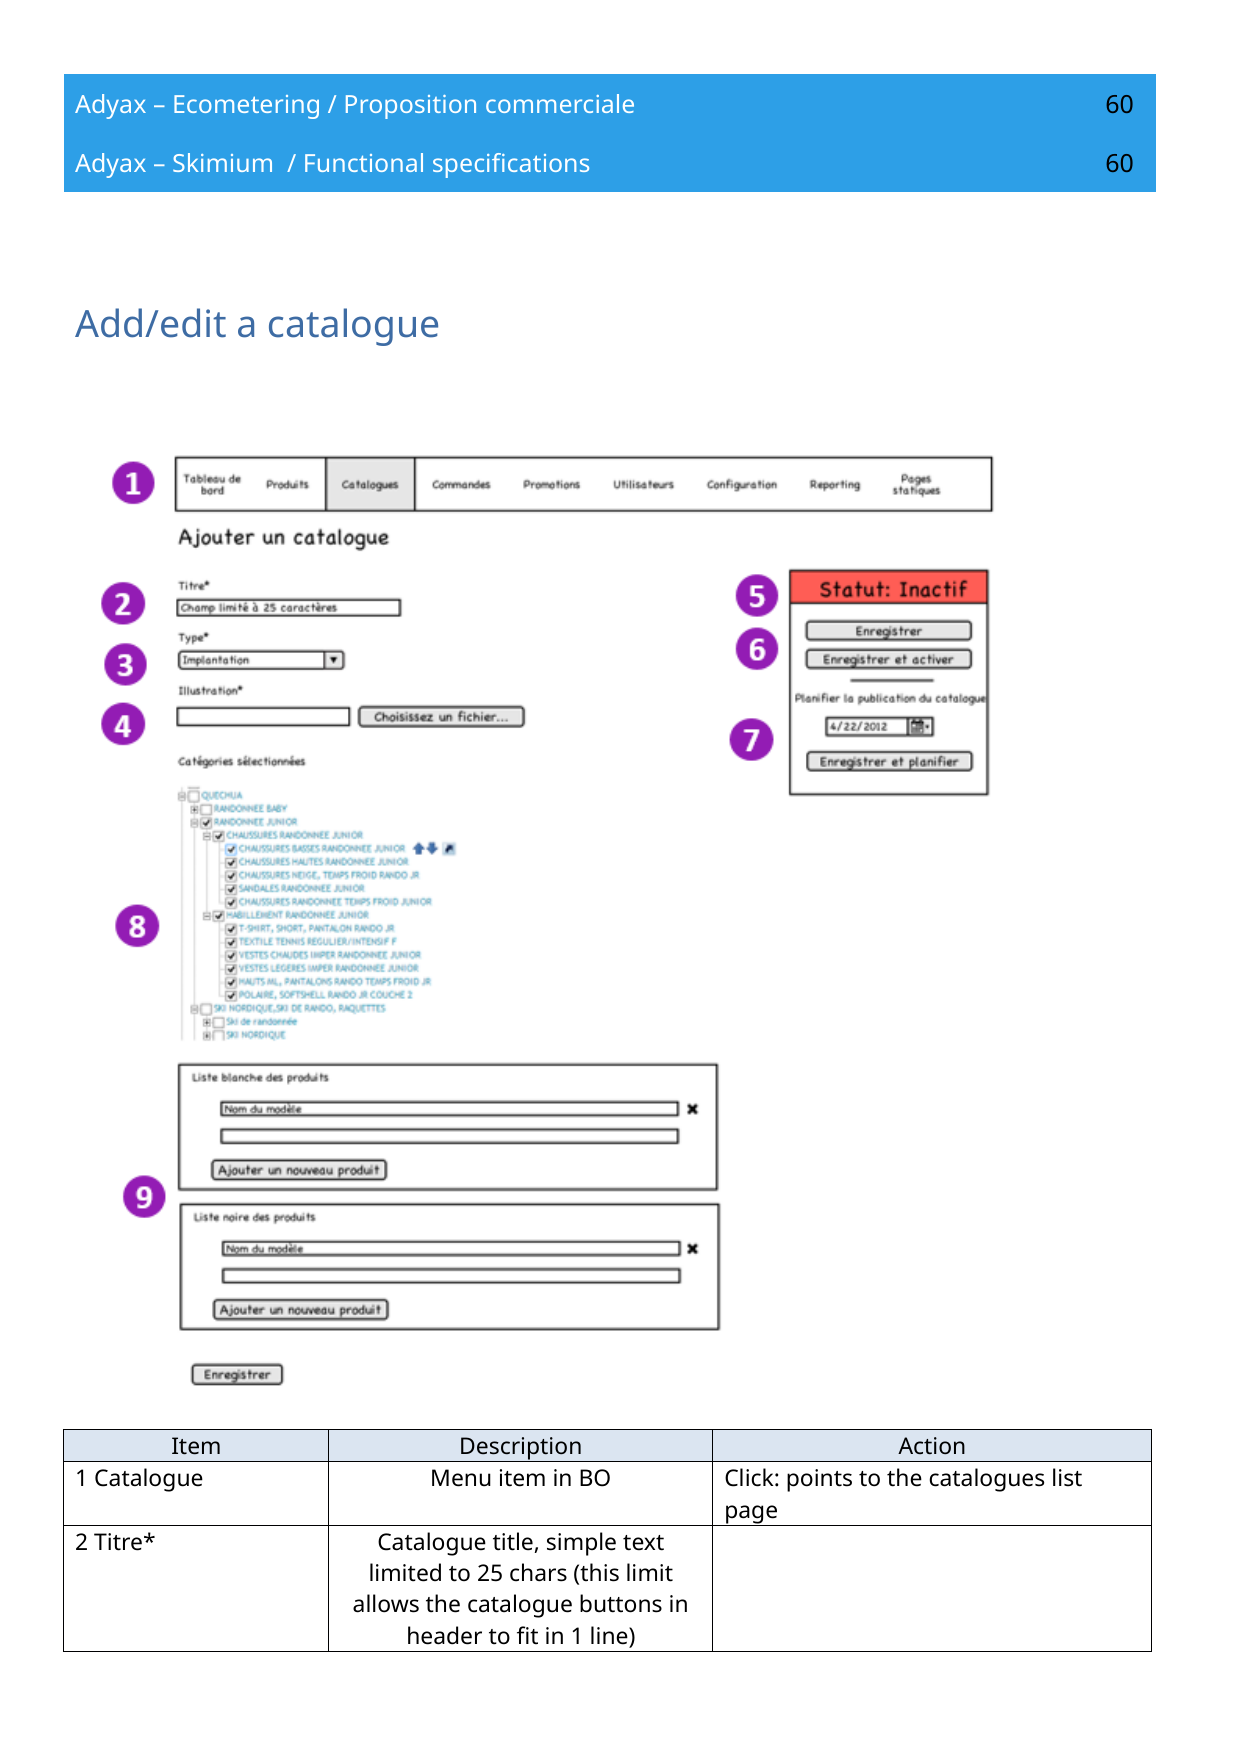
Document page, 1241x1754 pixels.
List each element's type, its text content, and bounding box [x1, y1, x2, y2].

table_cell Click: points to the catalogues list page [713, 1462, 1151, 1525]
table_header Item [64, 1430, 328, 1461]
table_cell 2 Titre* [64, 1526, 328, 1651]
table_cell Menu item in BO [329, 1462, 712, 1525]
table_cell Catalogue title, simple text limited to 25 chars (this limit allows the catalogue buttons in header to fit in 1 line) [329, 1526, 712, 1651]
subtitle Add/edit a catalogue [75, 297, 1165, 348]
table_cell [713, 1526, 1151, 1651]
table_cell 1 Catalogue [64, 1462, 328, 1525]
table_header Action [713, 1430, 1151, 1461]
table_header Description [329, 1430, 712, 1461]
picture [75, 441, 1016, 1409]
